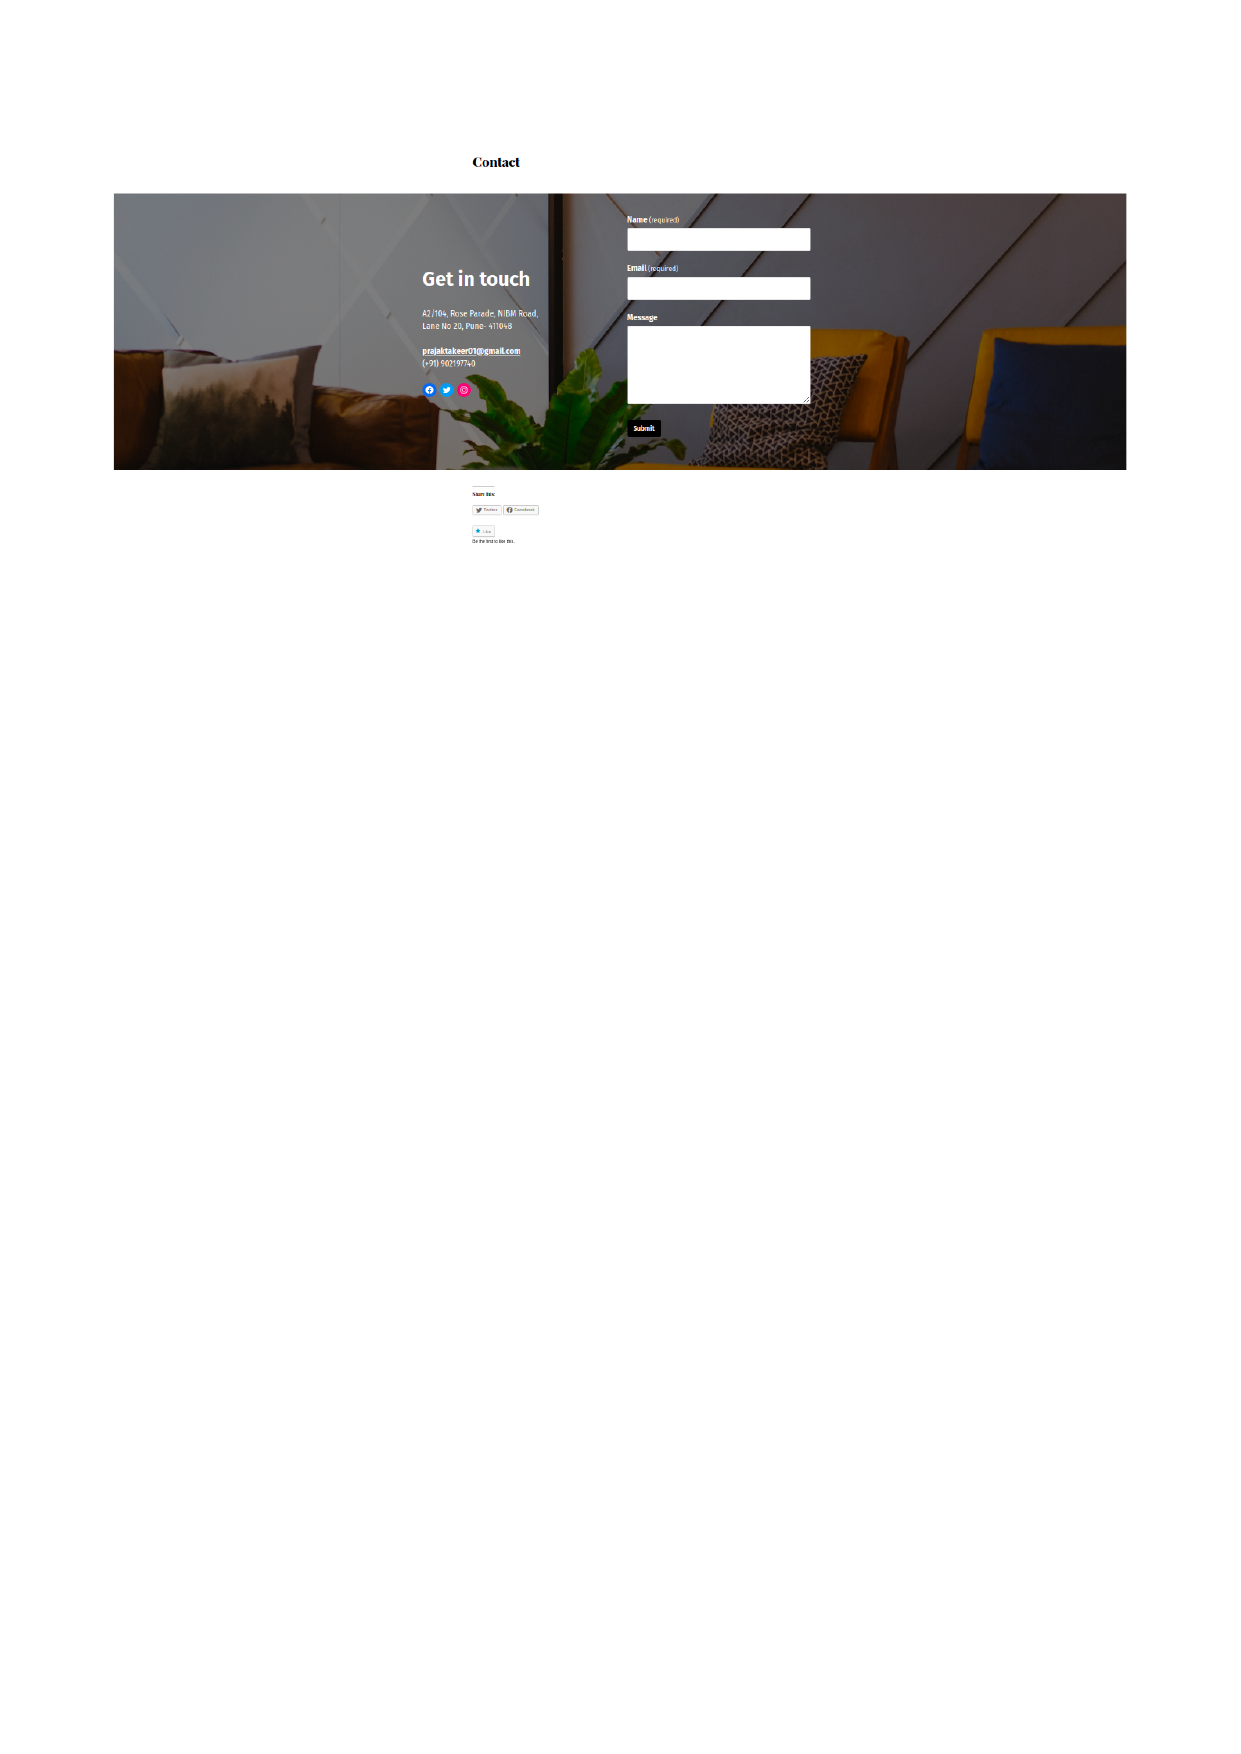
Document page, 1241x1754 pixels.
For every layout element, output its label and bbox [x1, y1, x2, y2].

picture [113, 118, 1127, 554]
